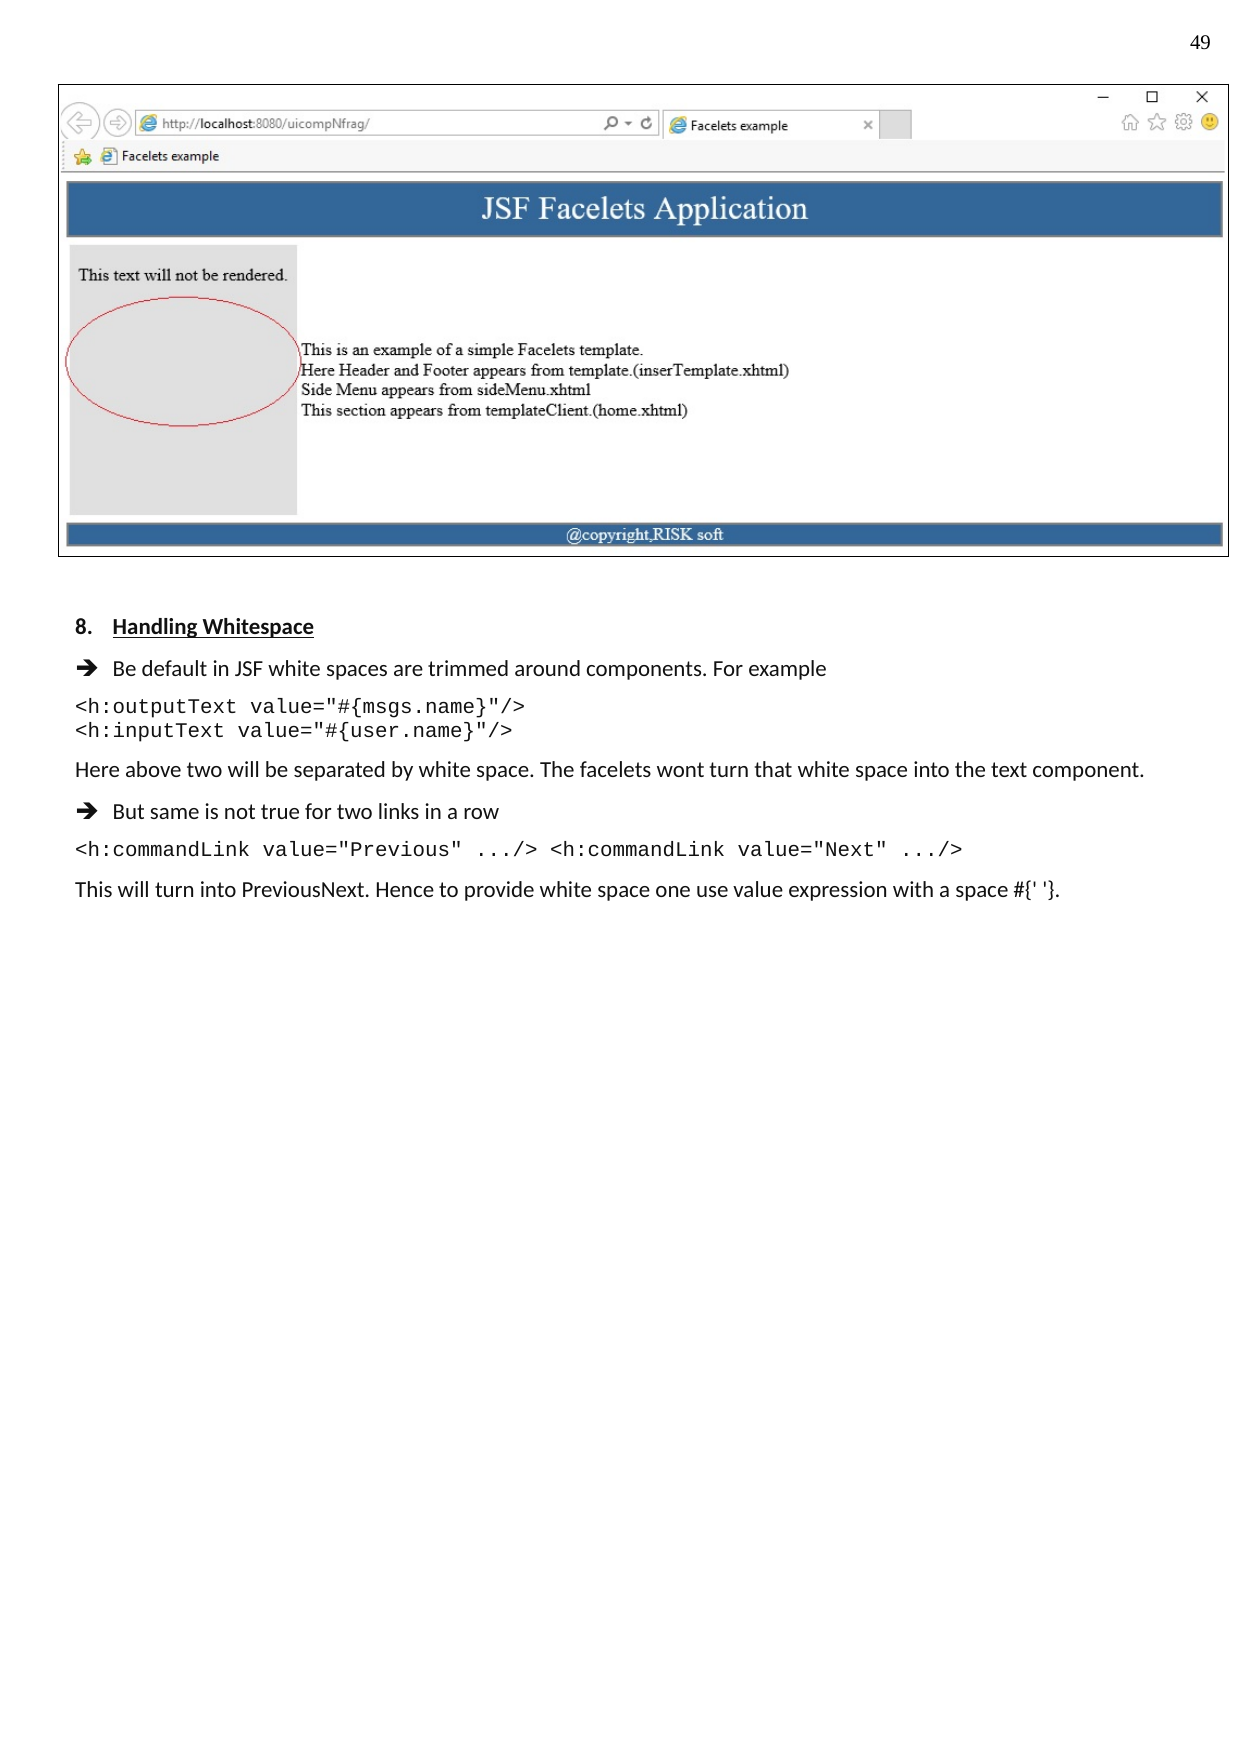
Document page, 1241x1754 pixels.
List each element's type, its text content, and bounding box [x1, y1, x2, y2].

picture [60, 86, 1225, 554]
text <h:inputText value="#{user.name}"/> [75, 720, 1211, 744]
text This will turn into PreviousNext. Hence to provide white space one use value expression with a space #{' '}. [75, 875, 1211, 903]
text 8. Handling Whitespace [75, 612, 1211, 641]
text Here above two will be separated by white space. The facelets wont turn that white space into the text component. [75, 756, 1211, 783]
list But same is not true for two links in a row [75, 797, 1211, 826]
list Be default in JSF white spaces are trimmed around components. For example [75, 654, 1211, 682]
text <h:outputText value="#{msgs.name}"/> [75, 696, 1211, 720]
text <h:commandLink value="Previous" .../> <h:commandLink value="Next" .../> [75, 839, 1211, 863]
